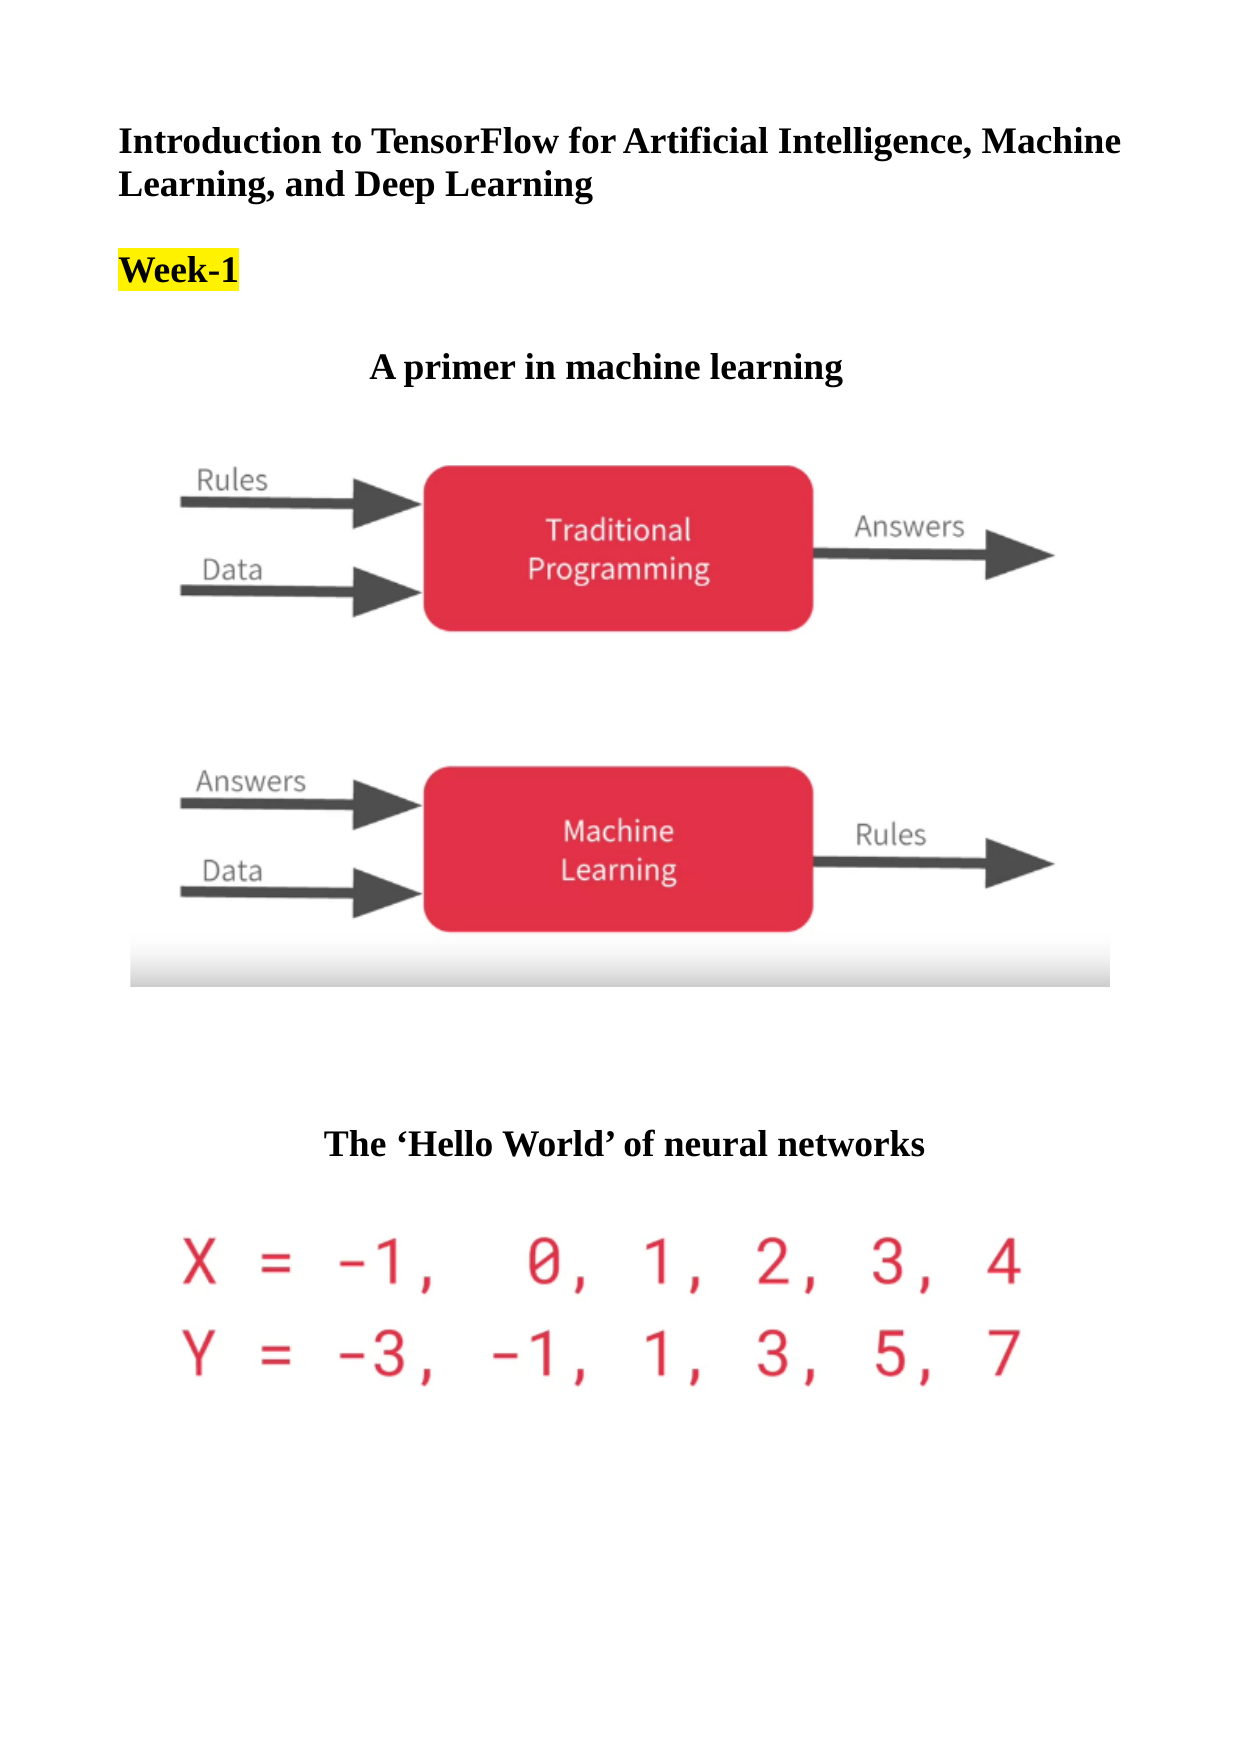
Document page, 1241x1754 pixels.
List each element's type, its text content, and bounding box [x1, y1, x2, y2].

subtitle A primer in machine learning [118, 344, 1122, 387]
text Week-1 [118, 247, 1122, 291]
picture [130, 428, 1110, 987]
text Introduction to TensorFlow for Artificial Intelligence, Machine Learning, and Deep Learning [118, 118, 1122, 204]
picture [146, 1206, 1088, 1424]
subtitle The ‘Hello World’ of neural networks [118, 1121, 1122, 1164]
